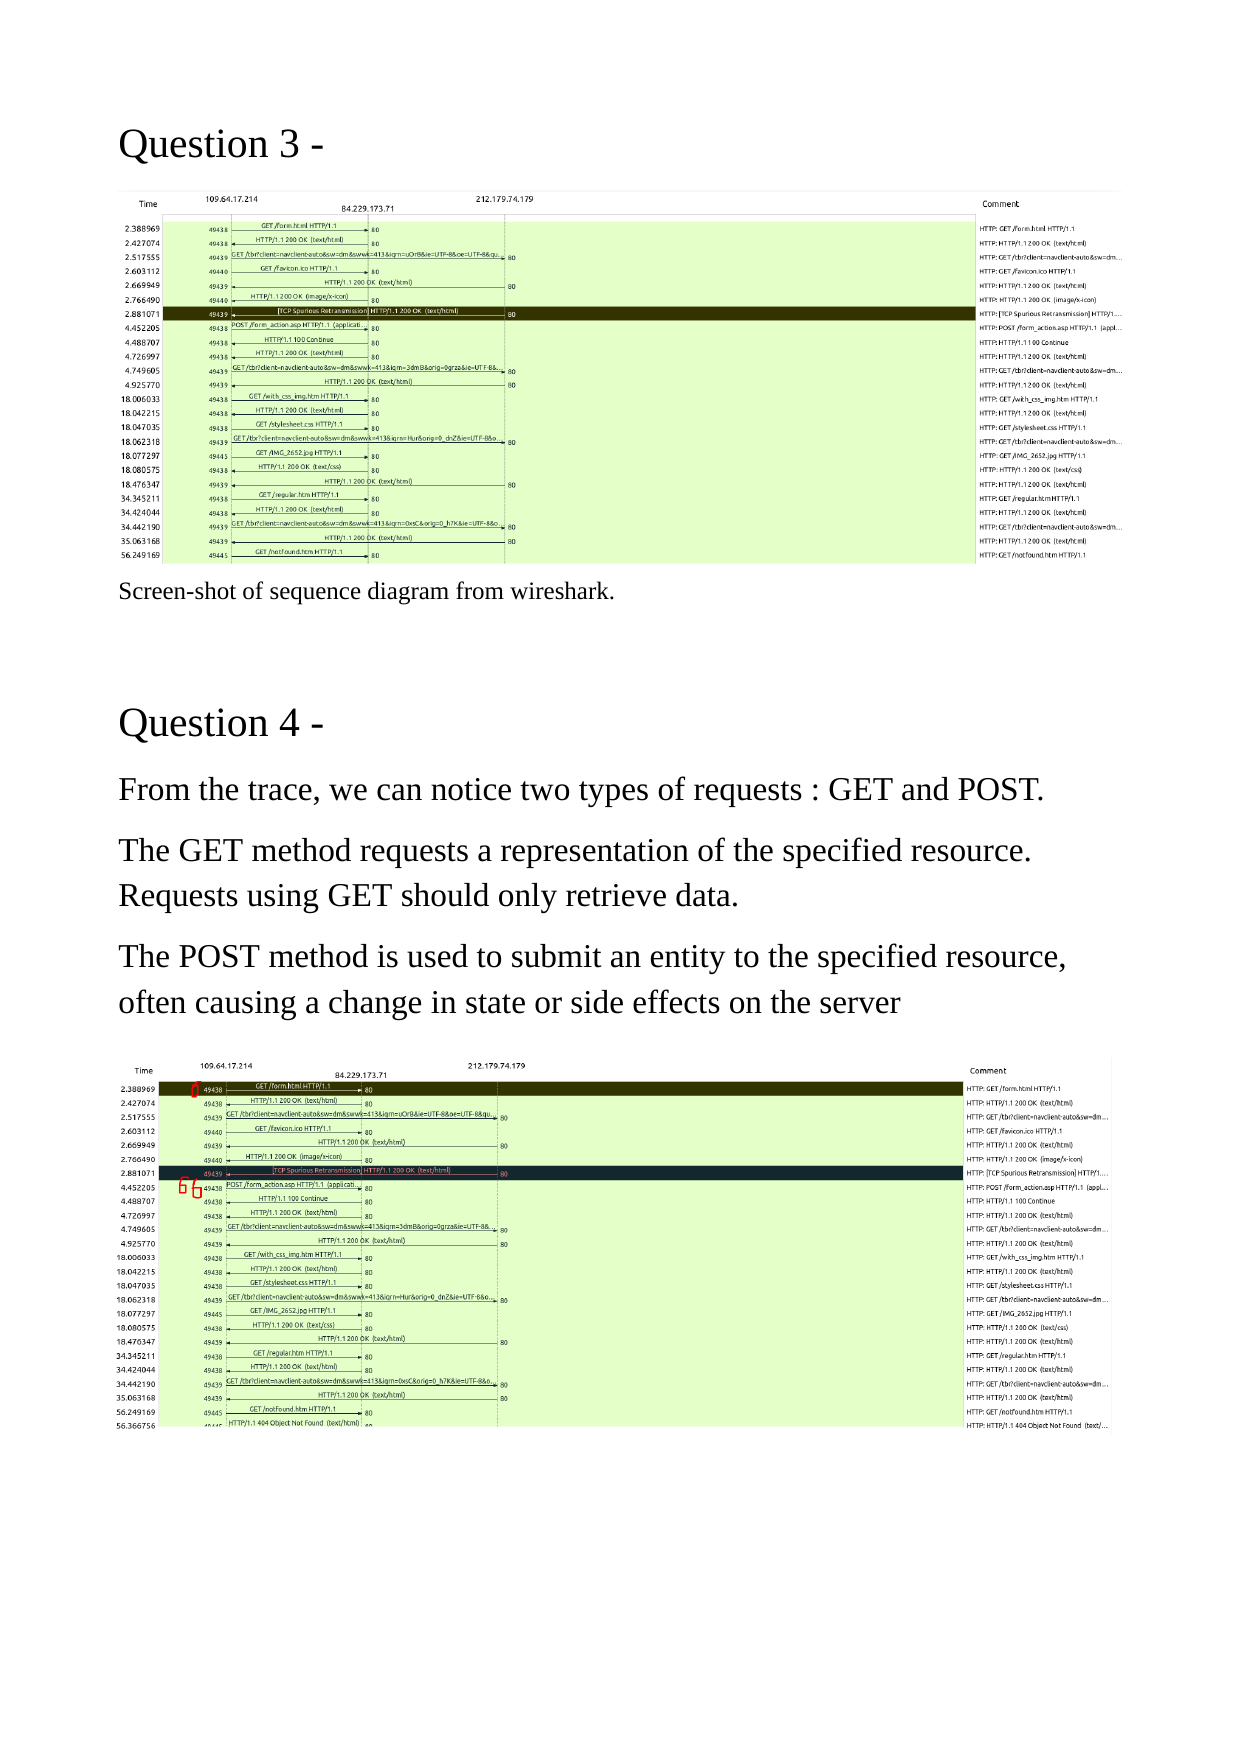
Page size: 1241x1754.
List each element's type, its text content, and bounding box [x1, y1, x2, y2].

picture [118, 190, 1123, 571]
picture [107, 1053, 1112, 1435]
text The POST method is used to submit an entity to the specified resource, often causing a change in state or side effects on the server [118, 936, 1122, 1021]
text From the trace, we can notice two types of requests : GET and POST. [118, 769, 1122, 808]
text The GET method requests a representation of the specified resource. Requests using GET should only retrieve data. [118, 830, 1122, 914]
text Question 3 - [118, 118, 1122, 166]
text Question 4 - [118, 697, 1122, 745]
text Screen-shot of sequence diagram from wireshark. [118, 571, 1122, 605]
